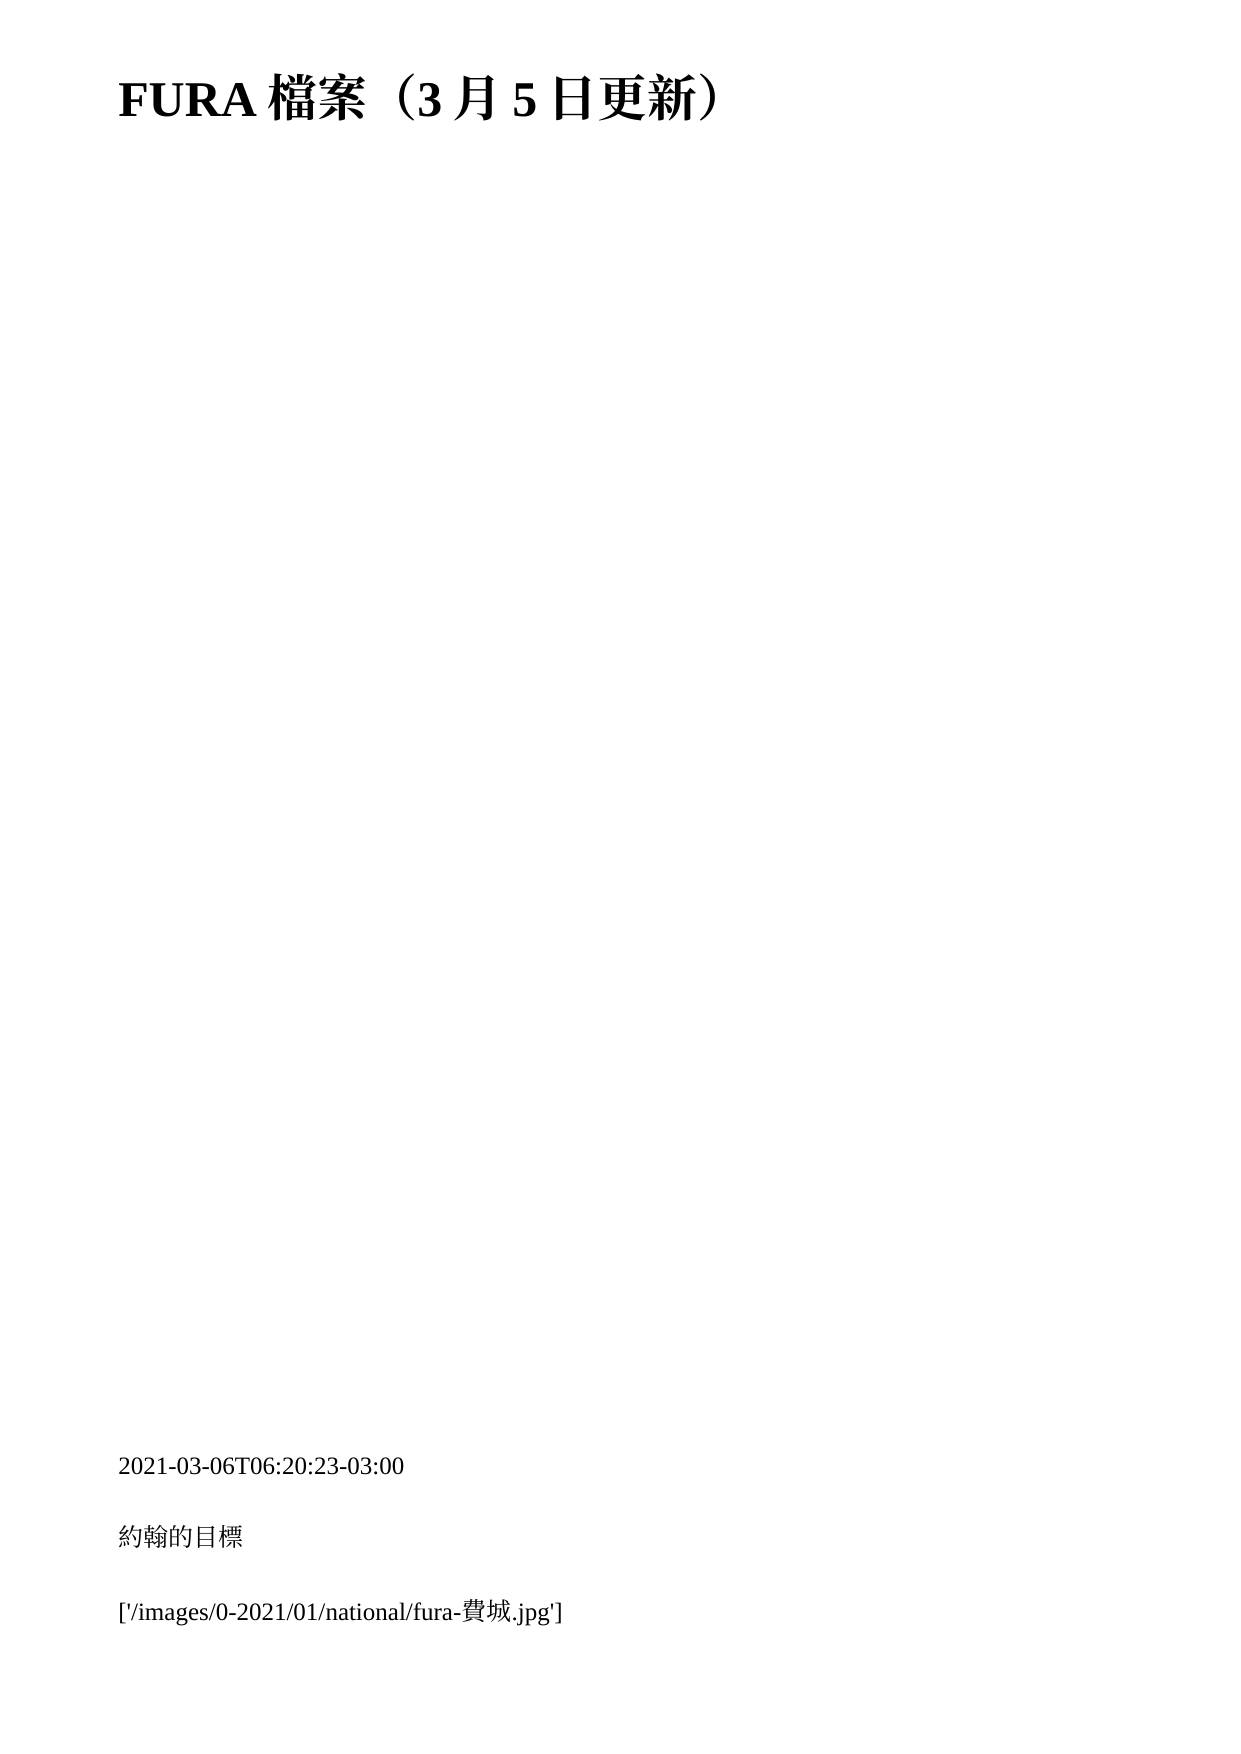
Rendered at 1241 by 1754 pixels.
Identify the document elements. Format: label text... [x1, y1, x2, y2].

text 2021-03-06T06:20:23-03:00 約翰的目標 ['/images/0-2021/01/national/fura-費城.jpg'] 照片：和資料庫。 你知道FURA-FILA嗎？它存在於腐敗的巴西社會，也存在於你生活的同一個社會。他出生在黃金的搖籃裡，在封建文化中接受教育，在這種文化中，富人無時無刻不可以為所欲為。這就是你所有社會實踐的驅動邏輯。 作為關係之外關係的果實，Fura Fila擁有“不可剝奪的權利”，可以得到它想要的任何東西，無論它想要什麼，無論它想要什麼時候。他從很小的時候就學會了，因為他擁有的財富和他應得的一切，他安然無恙地參加了閃電戰。非利士人很早就學會了咒語：“你知道你在和誰說話嗎？." 但在流感大流行期間，我們的Fura Fila的自尊心遭到了誹謗。 由於沒有更多的權力依靠他的權威作為手段，他試圖推翻戴面具的建議。結果，他被罰款，侮辱了稅務官員，讓人把他的行為拍下來，排隊的皮草連續一個多月在國家電視臺受到批評。 榮譽過後，他每次上街都要戴上布面具的愁容。這使他想到：“如果你不能戰勝他，就加入他。” 他就是這樣定下了一個目標，即使是在流感大流行的情況下，也要讓他的貴族海豹不慌張地活著。 他拿起電話，想拿出一大筆錢買疫苗，以減輕他戴口罩的負擔。他試了一次、兩次、三次，很長一段時間，他只能聽到同樣的聲音：“正在研製中。沒有像樣的待遇！."在一通電話和另一通電話之間，富拉·菲拉通過在她的帕拉迪斯島組織祕密聚會牟利。 菲拉·弗爾對疫苗存在的負面反應感到不耐煩，他非常生氣，於是發明了一種“早期治療”：一種防治蠕蟲的藥物。 悲傷！它再次成為國恥的象徵。 最終，菲洛·富爾發現疫苗即將問世。這是他讓自己的本性得以表現的機會。完成。他那富拉·菲拉的崇高罪惡再次在所有人的眼中顯現出來。 Fura Fila知道第一次使用少量的Covid-19預防疫苗是針對少數特定人群的，她終於可以實現它的本性：她在聖保羅的Manaus排隊，在里約熱內盧排隊。 如果你讓他去的話，他會在所有5.57個縣插隊的。 抓住切割機！ （1月28日最後一次更新） 最近幾周，人們看到了一些關於“排隊漏斗”目擊事件的警報。 我們會列一份清單，及時更新，把每一個都列出來。 馬瑙斯（亞馬遜） 亞馬遜河州首府，在醫院的全面倒塌中沉沒，有越來越多的Covid-19病例和無法提供氧氣。工會總檢察長（PGU）已授權對現任總檢察長兼衛生部長愛德華多·帕祖埃洛的表現進行調查。 僅僅批評亞馬孫州在2001年1月21日的最後一天所達到的程度是不夠的，因為有人指責人們在不應該接種疫苗的情況下接種了疫苗，因此疫苗接種被暫停了24小時。 1SHIA FRAXE（衛生部長） 第一個亞馬孫聯邦巡回法庭在2001年2月22日提醒部長，如果資料不一致的情況持續存在，干預將在市政公共衛生部門進行。為了瞭解肖申克指揮的資料夾的全面和有目的的混亂程度：醫院檢查發現，三千劑疫苗只收到了623劑。在法官的判決中，它指出“很明顯，這家公立醫院至少有788劑藥物缺失，這家醫院24小時向科維德的病人敞開大門。” 2SABIA REIS（公共清潔祕書） 呋喃祕書是第一批接種疫苗的人之一，在1月19日。在一份報告中，該市自己也站出來為自己辯護，聲稱安息日患有糖尿病，需要醫療照顧。他甚至因為被診斷出感染了冠狀病毒而去了聖保羅，他不敢面對馬瑙斯擁擠不堪的公立醫院。 三個。JANE MARA SILVA DE MORAES OLIVEIRA（女祕書） 4蘇扎便當馬丁斯 馬瑙斯的第一份疫苗接種名單是企業家本尼迪克特和簡夫婦的傑出參與。除了Fura Fila和immunized之外，Benedict還擁有教育部（Seeduc）最大的食品供應商之一。他是Bento Martins de Souza Eireli的成員，其資本為600萬雷亞爾。 4.加布裡埃爾和伊莎貝爾·柯克（商人的女兒） 這對雙胞胎是馬瑙斯市一所最大私立大學的老闆的女兒，她們在社交網路上發表了慶祝接種疫苗的照片。醫學院畢業後，其中一人前一天被任命到市政廳，另一人在接種日被“錄用”。 五個。大衛·達拉斯（州議員之子） 州議員Wanderley Dallas（團結）的兒子剛從醫學專業畢業。和雙胞胎姐妹中的一個一樣，她在馬瑙斯開始接種疫苗的那天也被“僱傭”了。 帕拉希巴 6VERISSINHO ABMAEL（多夫市長） 龐巴爾市的市長只注射了282劑疫苗，他錄製了第一次注射疫苗的視訊。他是一名66歲的產科醫生，沒有在對抗Covid-19的前線行動，甚至不屬於優先群體。州衛生部長Geraldo Medeiros在接受市長採訪時說，他是費城人。 伯南布塞 7MARIA NADIR FERRO（朱皮市衛生部長） 8吉勒梅JG（朱庇市政廳攝影師） 祕書和攝影師來到伯南布哥市只有136劑疫苗的優先人群面前。 巴伊亞 九個。雷金納德·普拉多（坎迪巴市長） 市長收到了市政府僅有的100劑中的一劑。 直到2002年8月8日，巴伊亞州檢察官辦公室（MP-BA）和州總辦公室在90多個巴安市提出了179起“排隊接送”投訴。薩爾瓦多以24次出現在第一位。桑塔納博覽會排名第二，有9起案件。比裡廷加和塞拉山的耶穌很快就出現了，他們都帶著七個孩子。 薩爾瓦多市長布魯諾·賴斯（Bruno Reis，DEM）懇求那些抱怨和要求在疫苗接種方面靈活的人：“你必須有一點耐心。我知道人們面臨著大流行的時間很多，但讓我們遵循程式，”市長問。 住手 十勞倫·萊莫斯（卡斯坦哈爾市立醫院前行政院長） 在他們意識到你想削減開支後，現在的前任董事得到了你辭職的訊息。這名38歲的男子通過拍攝疫苗，在社交媒體上釋出了自己的照片。 塞阿拉 11.喬瓦尼·桑帕約（北胡亞澤拉市副市長） 這位政治家也接種了疫苗，Ceara的檢察官對“一名市政公職人員違反疫苗接種規則的指控”進行了調查。 塞爾吉佩 12阿明塔斯（伊塔比市長）人數 這位46歲的民主黨政客比其他排隊的人走得更遠。他為自己的態度辯護說，他想“鼓勵民眾接種疫苗”。 哥特人 13里約皮雷斯衛生部長的妻子（姓名未透露） 他自己的祕書阿西斯席爾瓦森（Assis Silva Son）在Facebook的直播中承認，他排隊是為了給妻子服一劑藥。在為自己辯護時，他供認了以下幾點：“這是為了保護和維護我生命中的女人的健康和生命，”弗拉·菲拉在《愛》中說。 一般礦山 14全部由約翰二十三醫院（貝洛奧裡藏特）的護士報告 為了抗議，貝洛奧裡藏特護理醫院的緊急護理人員報告說，拘留部門的官員沒有接種疫苗。他們說，儘管其他官員也接種了疫苗，但他們之所以能夠滿足優先群體的要求，正是因為他們每天都與患者直接接觸。根據Sindpros/MG的投訴，其他不直接接觸該疾病的員工接種了疫苗。其中一名工人向一家新聞入口網站報告說：“我對從醫院開始的疫苗接種混亂感到憤怒。我們很高興疫苗的到來，但不幸的是，這是一個非常大的釋放。我接種了疫苗，但卡上沒有登記：我接種了哪種疫苗，什麼批次，日期。我沒有任何記錄。” 十五。亨貝託·索托（蒙特斯·克拉羅斯市長） 市長已經接種了疫苗，但他不屬於優先群體。一些投訴還表明，貴國市政當局的僱員也接種了第一劑疫苗。 阿瑪帕 16倫道夫·安東尼奧·皮涅羅·達席爾瓦（衛生部長）和他的妻子 在距離首都兩英里的Serra do Navio市，檢方正在調查這對夫婦是否存在違規行為。有人指出，倫道夫在城市管理局的職位很關鍵，所以他和他的妻子可以切斷這條線。 英畝 在Acre，一位前軍警指揮官的妻子，也是一名心理學學生，在里約熱內盧布蘭科的PM-AC綜合診所張貼了一張免疫照片後，被指控插隊。 一月河 里約熱內盧檢察官辦公室（MP-RJ）登記了189起“排隊接送”投訴。這個數字只指02/02那天下午。 [118, 1418, 1181, 1661]
subtitle FURA檔案（3月5日更新） [118, 59, 1181, 131]
